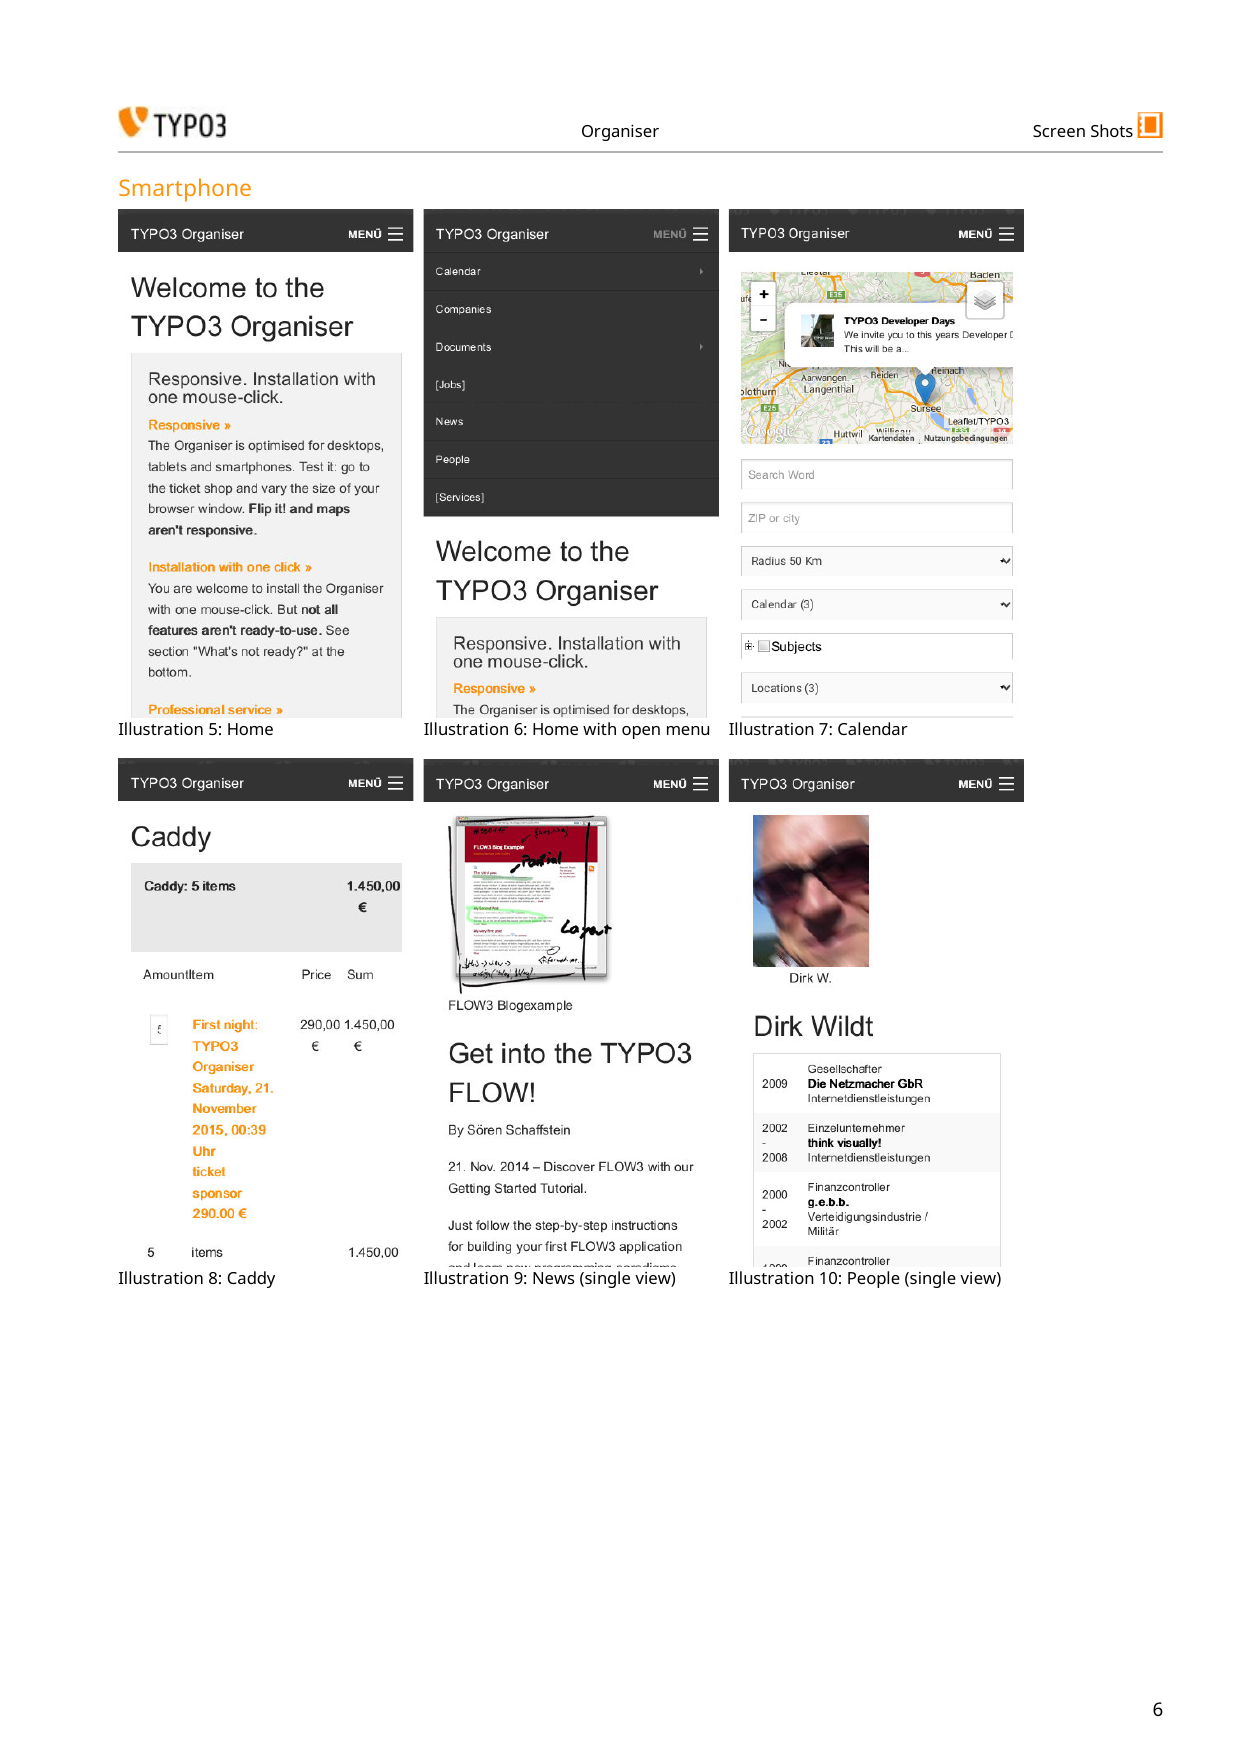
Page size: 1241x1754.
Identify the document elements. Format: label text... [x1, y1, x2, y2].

text Illustration 7: Calendar [729, 718, 1024, 740]
picture [118, 106, 227, 138]
text Illustration 5: Home [118, 718, 413, 740]
picture [728, 209, 1024, 718]
subtitle Smartphone [118, 172, 1163, 203]
text Illustration 9: News (single view) [423, 1267, 719, 1289]
picture [1137, 112, 1163, 138]
text Illustration 10: People (single view) [729, 1267, 1024, 1289]
text Illustration 8: Caddy [118, 1267, 413, 1289]
picture [423, 758, 719, 1267]
text Illustration 6: Home with open menu [423, 718, 719, 740]
picture [728, 758, 1024, 1267]
picture [118, 209, 414, 718]
picture [118, 758, 414, 1267]
picture [423, 209, 719, 718]
